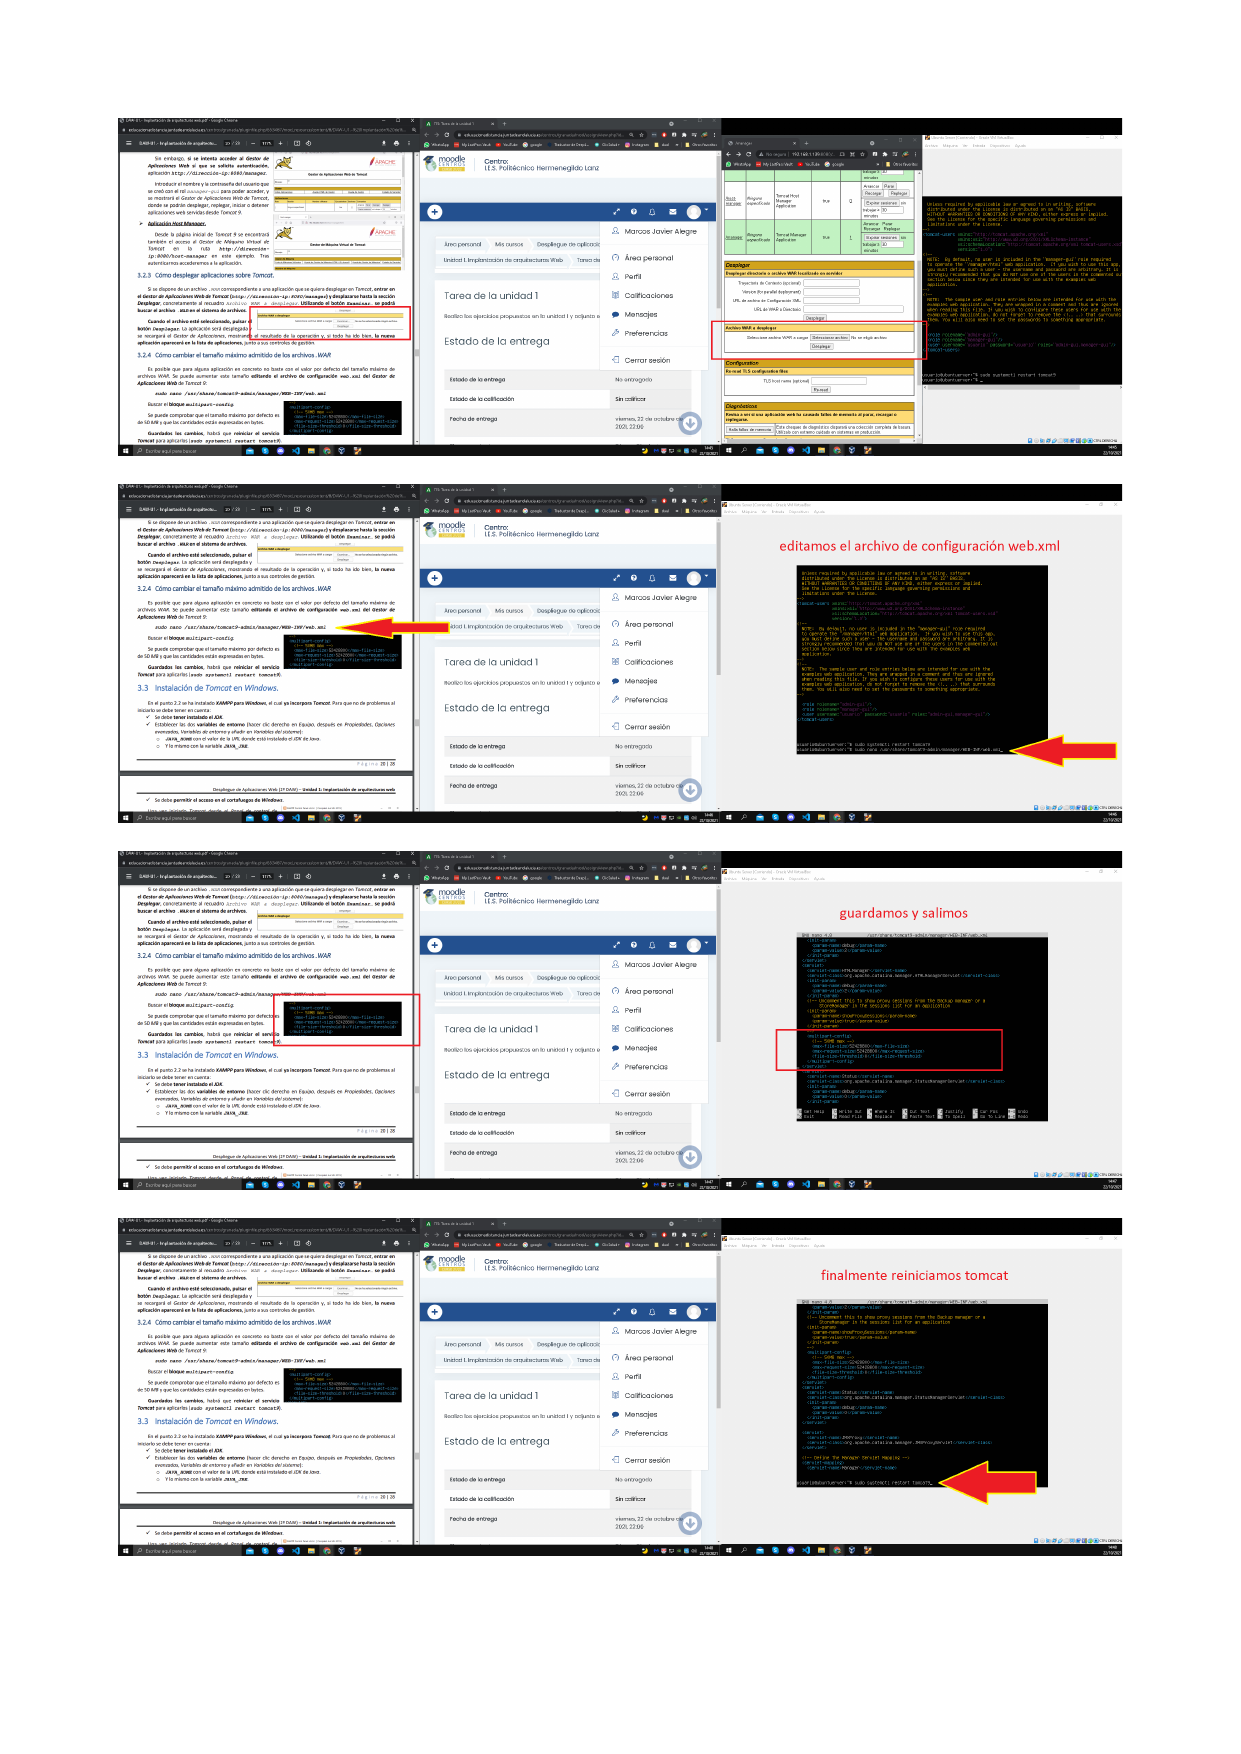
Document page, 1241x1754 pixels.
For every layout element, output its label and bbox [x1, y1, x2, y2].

picture [118, 118, 1123, 456]
picture [118, 851, 1123, 1190]
picture [118, 1218, 1123, 1556]
picture [118, 484, 1123, 823]
